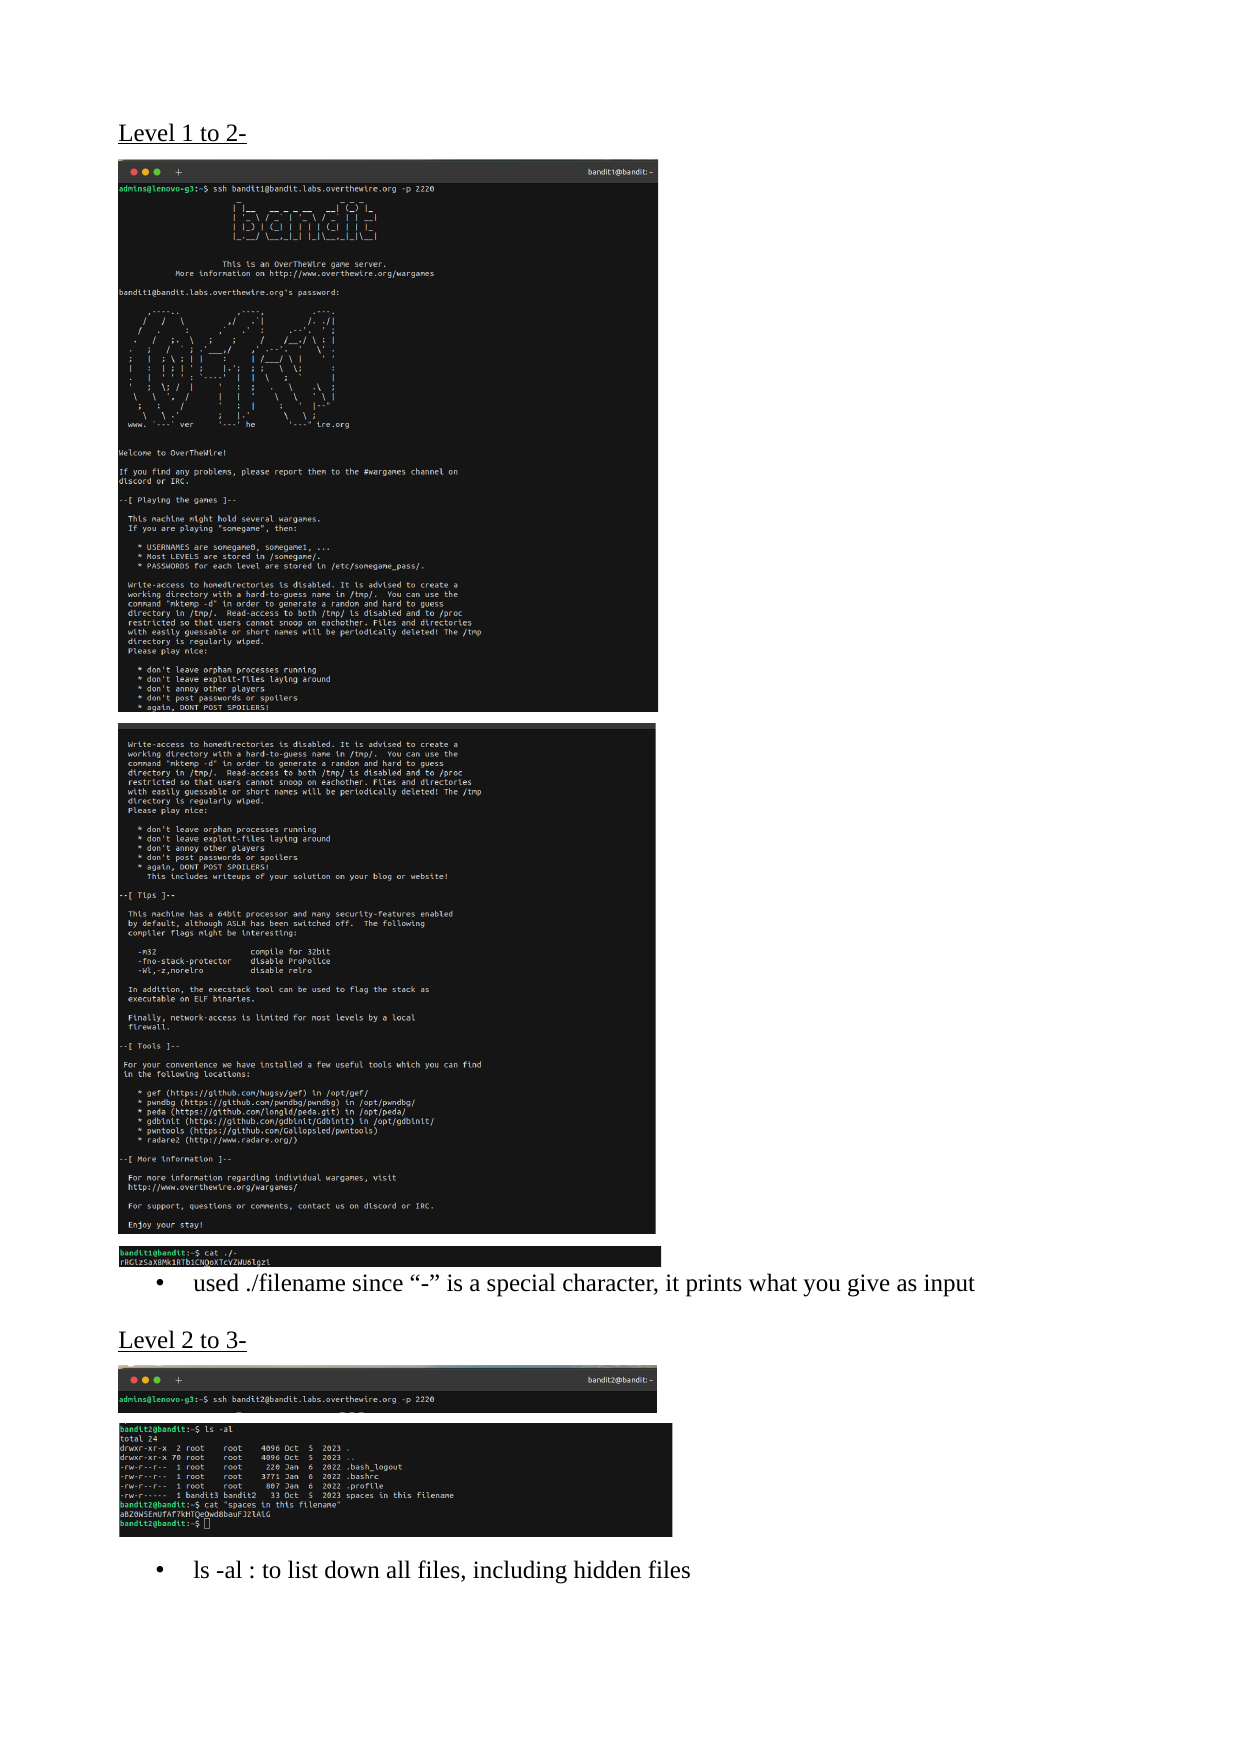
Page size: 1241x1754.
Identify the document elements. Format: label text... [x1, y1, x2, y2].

text Level 1 to 2- [118, 118, 1122, 147]
list used ./filename since “-” is a special character, it prints what you give as input [156, 1268, 1122, 1297]
list ls -al : to list down all files, including hidden files [156, 1556, 1122, 1584]
text Level 2 to 3- [118, 1326, 1122, 1354]
